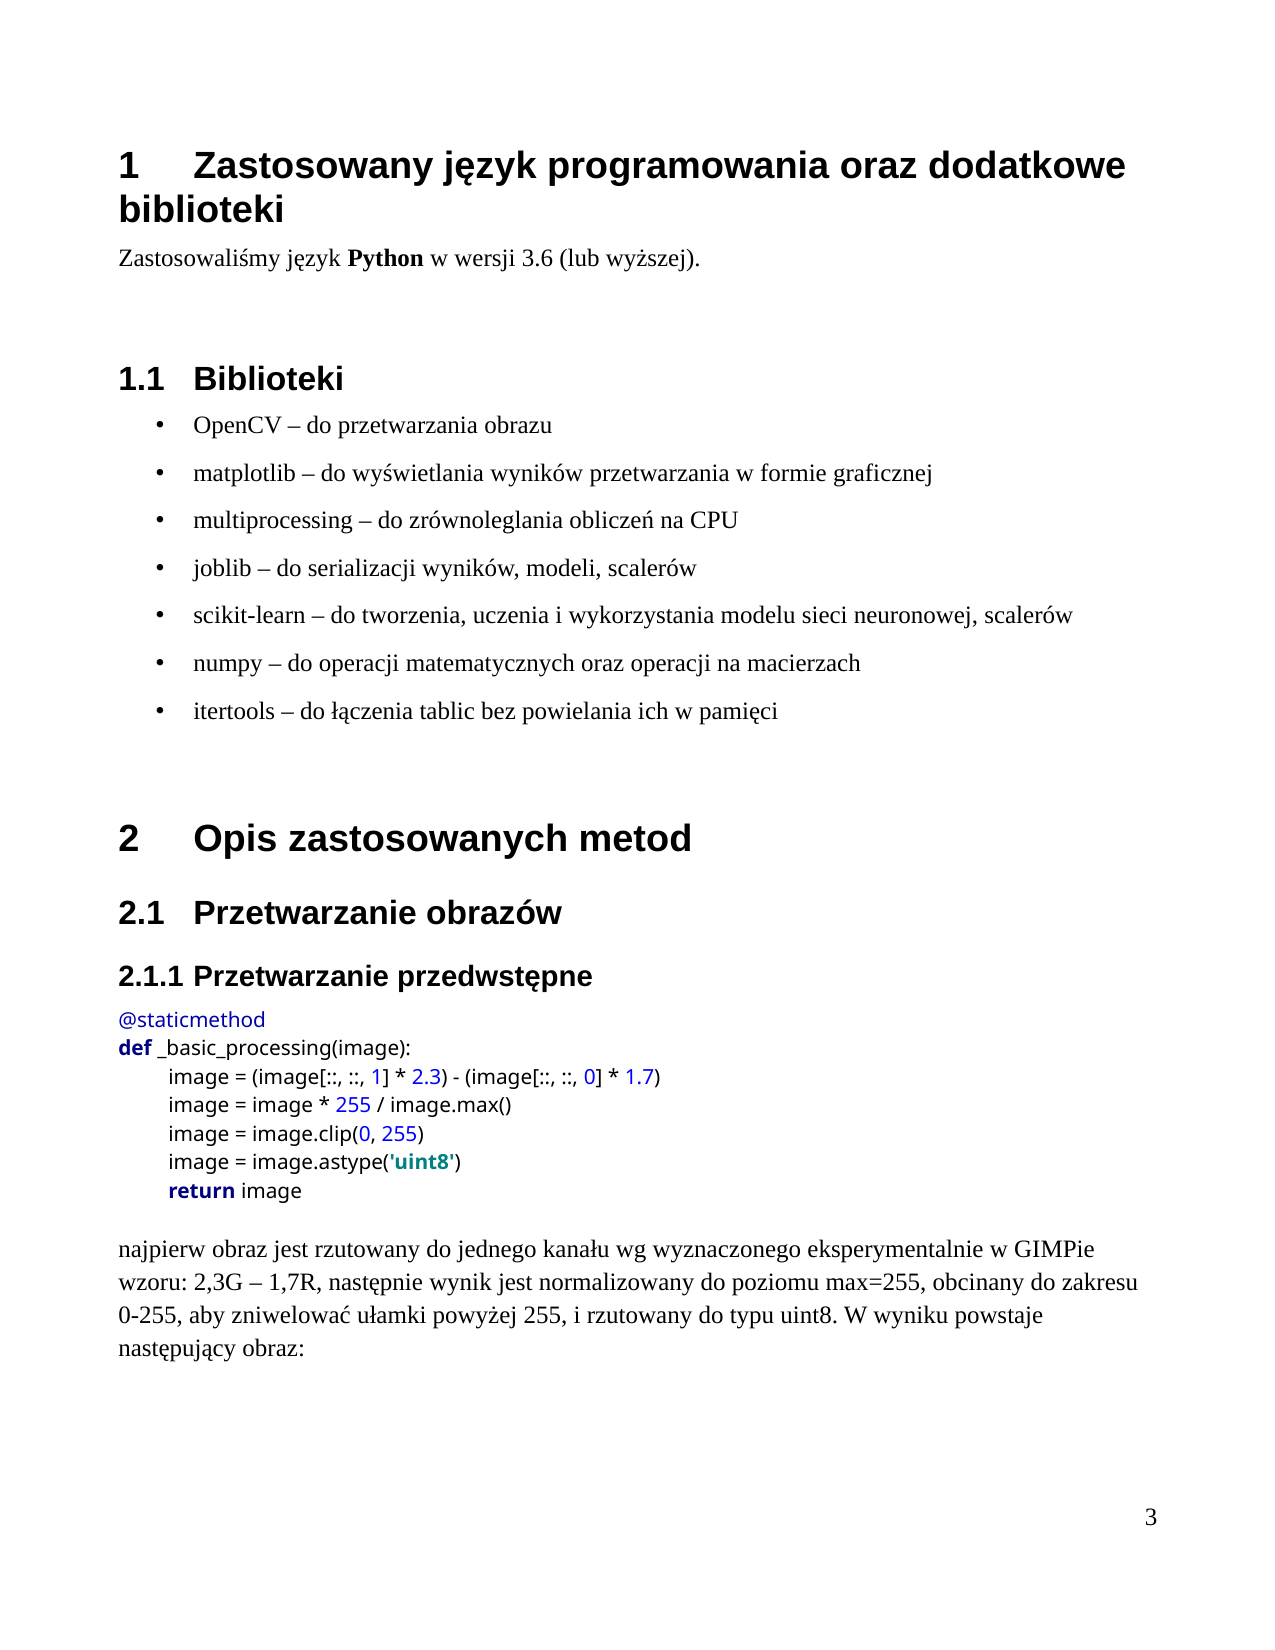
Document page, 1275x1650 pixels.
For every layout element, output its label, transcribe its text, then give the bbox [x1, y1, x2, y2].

list matplotlib – do wyświetlania wyników przetwarzania w formie graficznej [156, 458, 1157, 486]
list OpenCV – do przetwarzania obrazu [156, 410, 1157, 439]
list numpy – do operacji matematycznych oraz operacji na macierzach [156, 648, 1157, 677]
text image = image.astype('uint8') [118, 1147, 1157, 1176]
text return image [118, 1176, 1157, 1204]
text image = image * 255 / image.max() [118, 1090, 1157, 1119]
text image = image.clip(0, 255) [118, 1119, 1157, 1147]
text image = (image[::, ::, 1] * 2.3) - (image[::, ::, 0] * 1.7) [118, 1062, 1157, 1090]
text najpierw obraz jest rzutowany do jednego kanału wg wyznaczonego eksperymentalnie w GIMPie wzoru: 2,3G – 1,7R, następnie wynik jest normalizowany do poziomu max=255, obcinany do zakresu 0-255, aby zniwelować ułamki powyżej 255, i rzutowany do typu uint8. W wyniku powstaje następujący obraz: [118, 1234, 1157, 1362]
subtitle Biblioteki [118, 359, 1157, 398]
list scikit-learn – do tworzenia, uczenia i wykorzystania modelu sieci neuronowej, scalerów [156, 601, 1157, 629]
subtitle Zastosowany język programowania oraz dodatkowe biblioteki [118, 143, 1157, 230]
list joblib – do serializacji wyników, modeli, scalerów [156, 553, 1157, 582]
text Zastosowaliśmy język Python w wersji 3.6 (lub wyższej). [118, 243, 1157, 272]
subtitle Przetwarzanie przedwstępne [118, 959, 1157, 992]
list itertools – do łączenia tablic bez powielania ich w pamięci [156, 696, 1157, 724]
list multiprocessing – do zrównoleglania obliczeń na CPU [156, 505, 1157, 534]
text def _basic_processing(image): [118, 1033, 1157, 1062]
subtitle Przetwarzanie obrazów [118, 893, 1157, 932]
subtitle Opis zastosowanych metod [118, 816, 1157, 859]
text @staticmethod [118, 1005, 1157, 1033]
